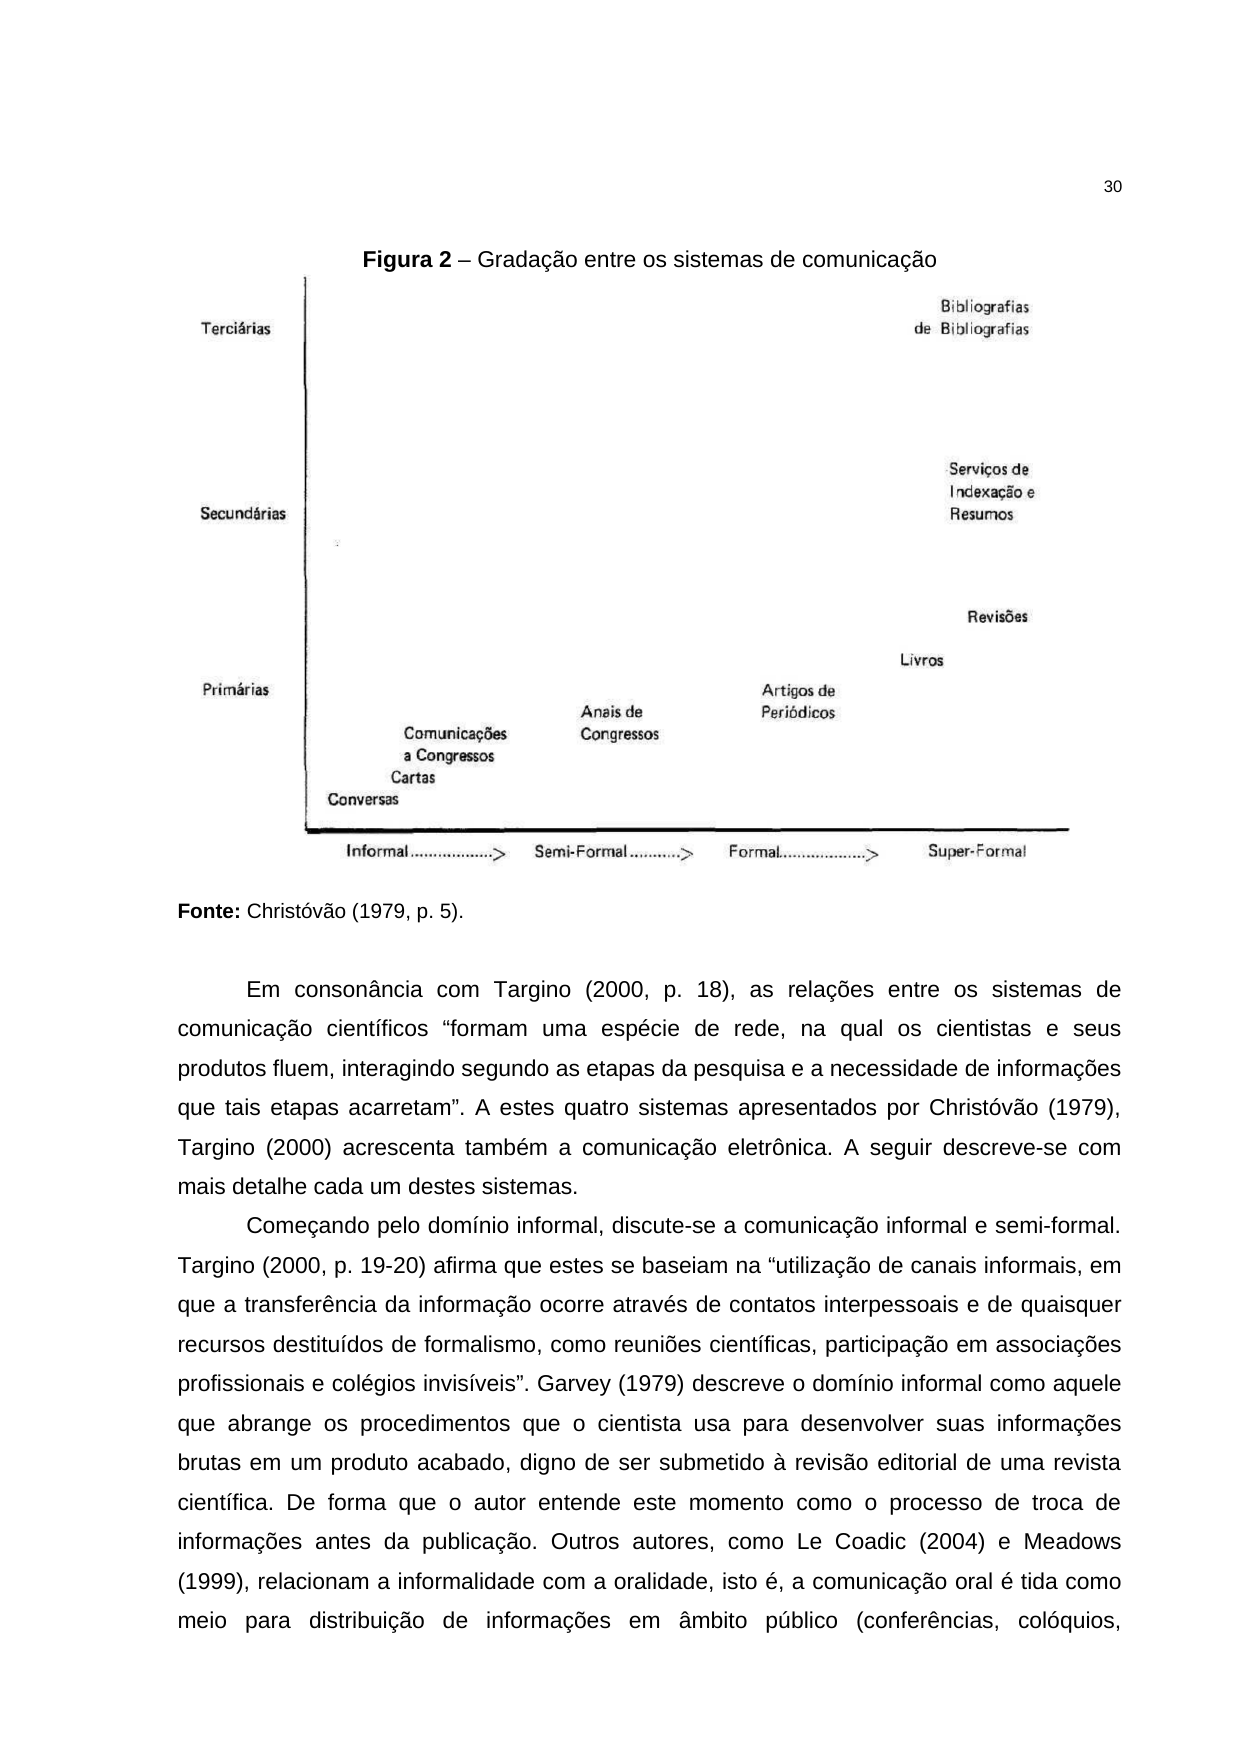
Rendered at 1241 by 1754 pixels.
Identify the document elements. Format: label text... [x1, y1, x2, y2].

text Fonte: Christóvão (1979, p. 5). [177, 899, 1122, 923]
text Começando pelo domínio informal, discute-se a comunicação informal e semi-formal. Targino (2000, p. 19-20) afirma que estes se baseiam na “utilização de canais informais, em que a transferência da informação ocorre através de contatos interpessoais e de quaisquer recursos destituídos de formalismo, como reuniões científicas, participação em associações profissionais e colégios invisíveis”. Garvey (1979) descreve o domínio informal como aquele que abrange os procedimentos que o cientista usa para desenvolver suas informações brutas em um produto acabado, digno de ser submetido à revisão editorial de uma revista científica. De forma que o autor entende este momento como o processo de troca de informações antes da publicação. Outros autores, como Le Coadic (2004) e Meadows (1999), relacionam a informalidade com a oralidade, isto é, a comunicação oral é tida como meio para distribuição de informações em âmbito público (conferências, colóquios, [177, 1212, 1122, 1634]
picture [177, 274, 1123, 868]
text Em consonância com Targino (2000, p. 18), as relações entre os sistemas de comunicação científicos “formam uma espécie de rede, na qual os cientistas e seus produtos fluem, interagindo segundo as etapas da pesquisa e a necessidade de informações que tais etapas acarretam”. A estes quatro sistemas apresentados por Christóvão (1979), Targino (2000) acrescenta também a comunicação eletrônica. A seguir descreve-se com mais detalhe cada um destes sistemas. [177, 976, 1122, 1199]
text Figura 2 – Gradação entre os sistemas de comunicação [177, 246, 1122, 274]
